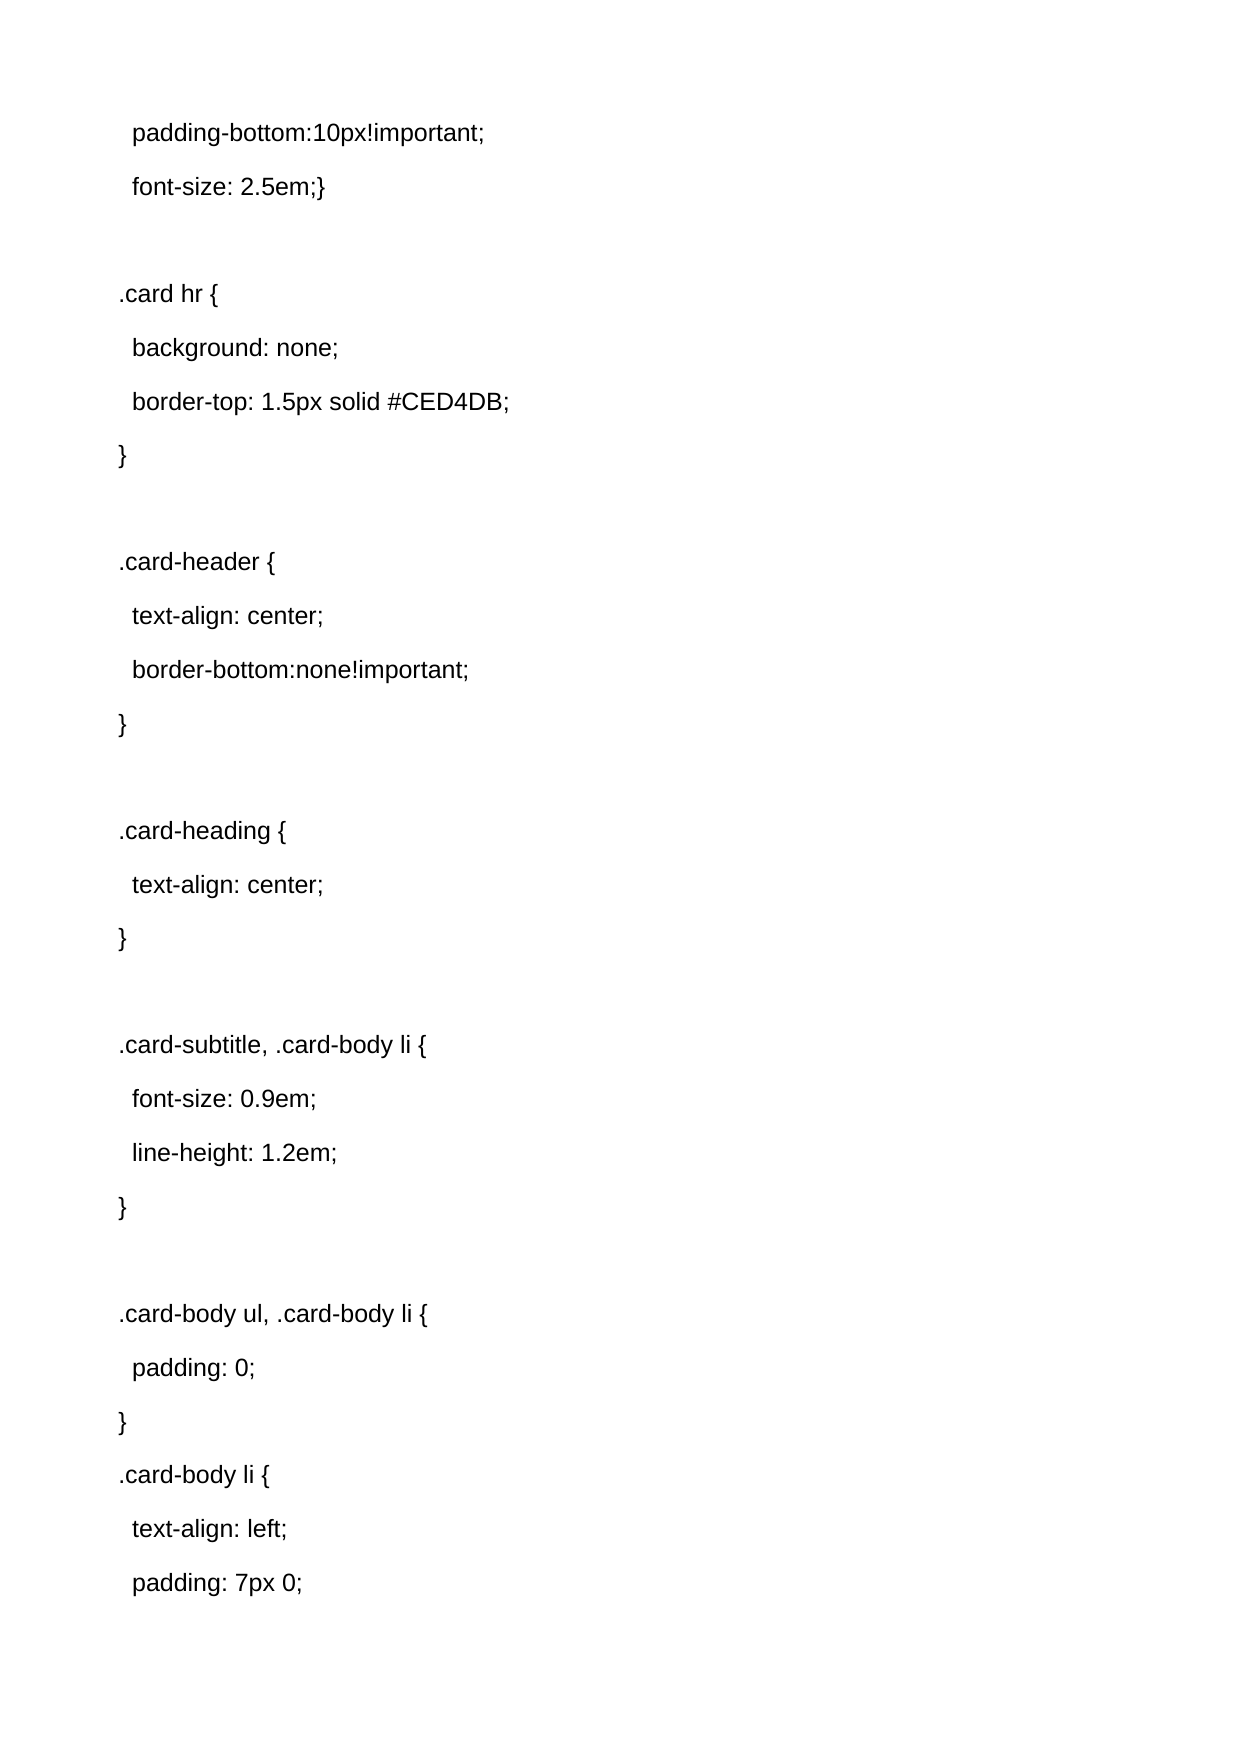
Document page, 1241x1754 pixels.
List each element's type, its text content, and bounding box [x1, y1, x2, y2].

text padding: 7px 0; [118, 1568, 1122, 1597]
text border-bottom:none!important; [118, 655, 1122, 684]
text text-align: center; [118, 601, 1122, 630]
text .card hr { [118, 279, 1122, 308]
text line-height: 1.2em; [118, 1138, 1122, 1167]
text .card-heading { [118, 816, 1122, 844]
text text-align: left; [118, 1514, 1122, 1543]
text } [118, 923, 1122, 952]
text font-size: 2.5em;} [118, 172, 1122, 201]
text } [118, 1192, 1122, 1221]
text padding-bottom:10px!important; [118, 118, 1122, 147]
text } [118, 1406, 1122, 1435]
text .card-body li { [118, 1460, 1122, 1489]
text } [118, 440, 1122, 469]
text .card-body ul, .card-body li { [118, 1299, 1122, 1327]
text background: none; [118, 333, 1122, 361]
text .card-subtitle, .card-body li { [118, 1030, 1122, 1059]
text text-align: center; [118, 869, 1122, 898]
text padding: 0; [118, 1353, 1122, 1381]
text border-top: 1.5px solid #CED4DB; [118, 387, 1122, 415]
text .card-header { [118, 547, 1122, 576]
text font-size: 0.9em; [118, 1084, 1122, 1113]
text } [118, 709, 1122, 738]
